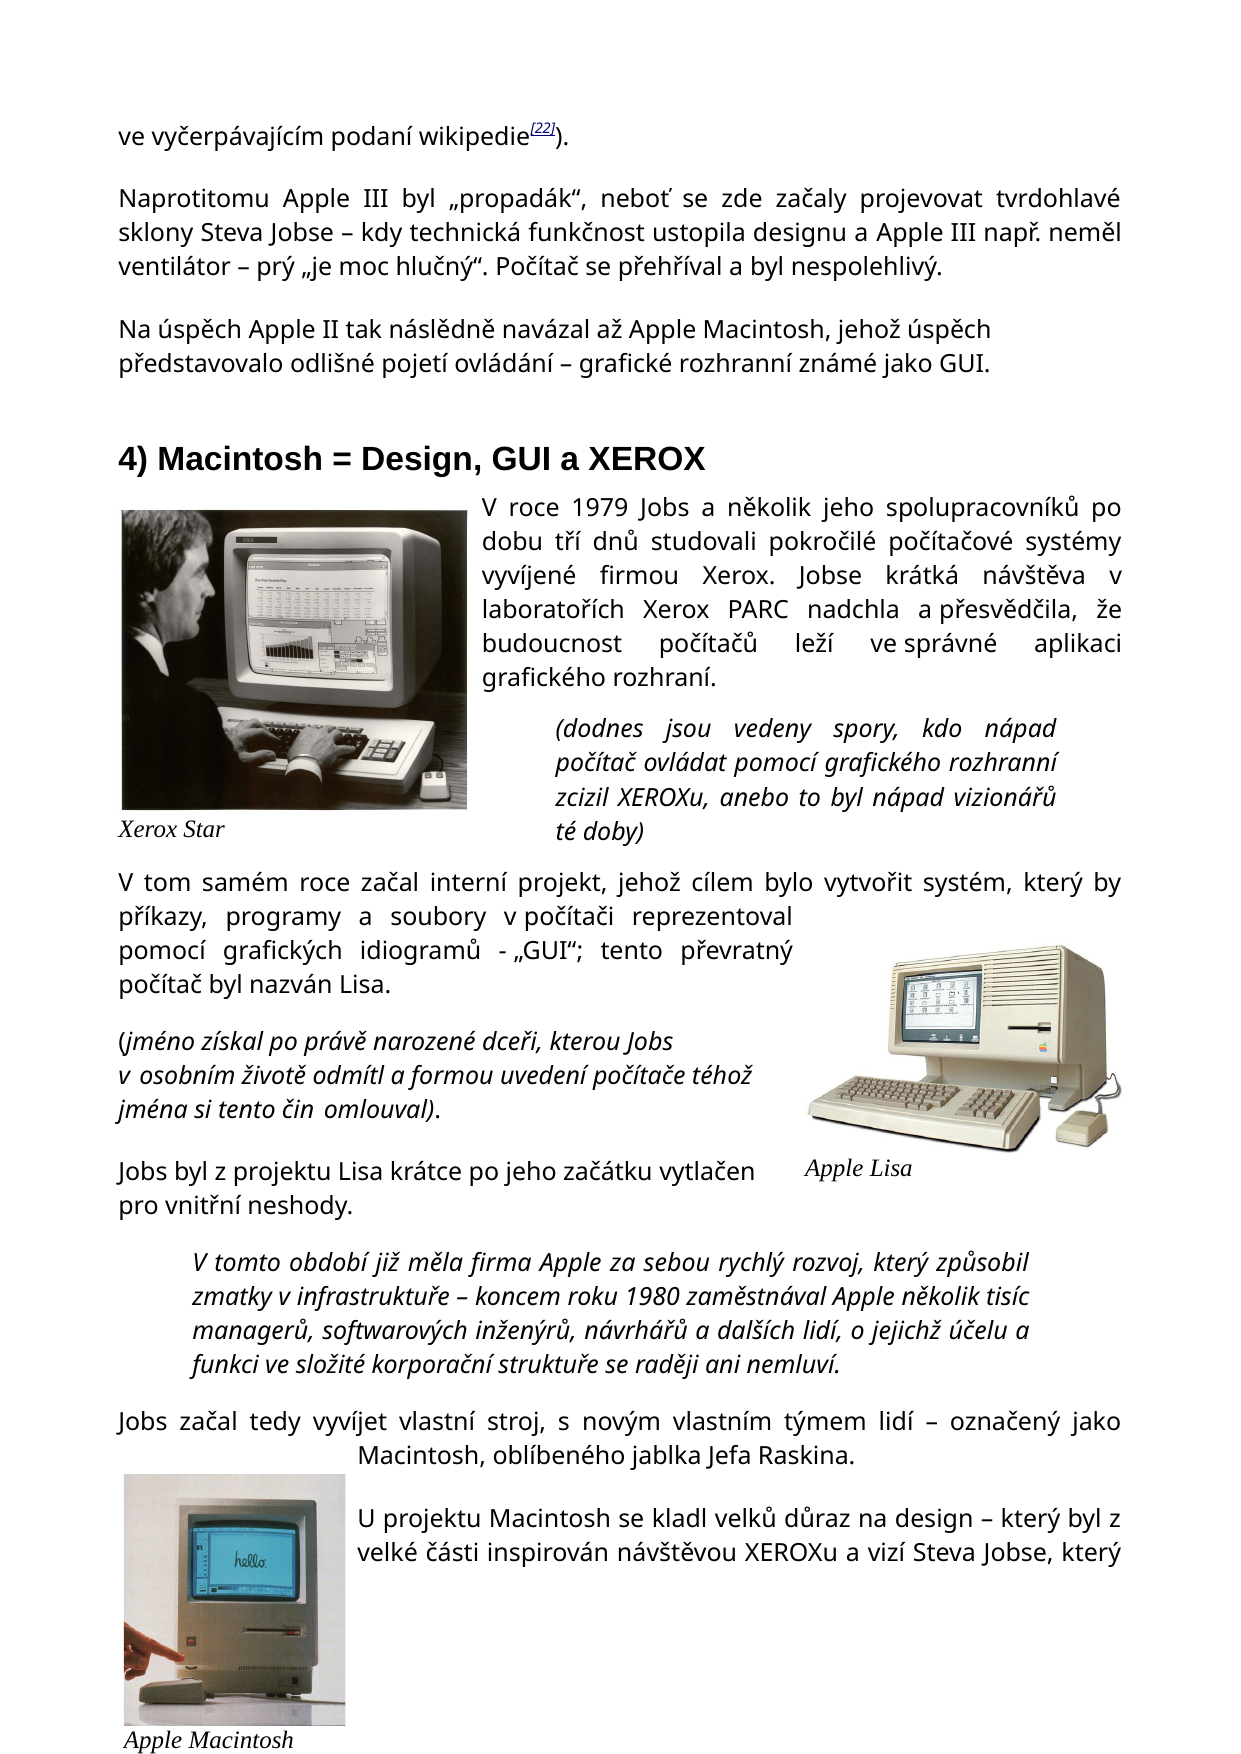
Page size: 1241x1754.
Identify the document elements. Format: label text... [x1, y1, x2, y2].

text Jobs byl z projektu Lisa krátce po jeho začátku vytlačen pro vnitřní neshody. [118, 1154, 1122, 1222]
text Na úspěch Apple II tak náslědně navázal až Apple Macintosh, jehož úspěch představovalo odlišné pojetí ovládání – grafické rozhranní známé jako GUI. [118, 311, 1122, 379]
picture [118, 507, 470, 815]
text Apple Macintosh [124, 1726, 345, 1754]
picture [123, 1474, 346, 1726]
text U projektu Macintosh se kladl velků důraz na design – který byl z velké části inspirován návštěvou XEROXu a vizí Steva Jobse, který [346, 1500, 1122, 1568]
text ve vyčerpávajícím podaní wikipedie[22]). [118, 118, 1122, 152]
text Apple Lisa [805, 1154, 1122, 1182]
text V tom samém roce začal interní projekt, jehož cílem bylo vytvořit systém, který by příkazy, programy a soubory v počítači reprezentoval pomocí grafických idiogramů - „GUI“; tento převratný počítač byl nazván Lisa. [118, 864, 1122, 1001]
text V roce 1979 Jobs a několik jeho spolupracovníků po dobu tří dnů studovali pokročilé počítačové systémy vyvíjené firmou Xerox. Jobse krátká návštěva v laboratořích Xerox PARC nadchla a přesvědčila, že budoucnost počítačů leží ve správné aplikaci grafického rozhraní. [118, 489, 1122, 694]
subtitle 4) Macintosh = Design, GUI a XEROX [118, 438, 1122, 477]
text Xerox Star [118, 815, 470, 843]
text (jméno získal po právě narozené dceři, kterou Jobs v osobním životě odmítl a formou uvedení počítače téhož jména si tento čin omlouval). [118, 1023, 805, 1126]
text V tomto období již měla firma Apple za sebou rychlý rozvoj, který způsobil zmatky v infrastruktuře – koncem roku 1980 zaměstnával Apple několik tisíc managerů, softwarových inženýrů, návrhářů a dalších lidí, o jejichž účelu a funkci ve složité korporační struktuře se raději ani nemluví. [192, 1245, 1033, 1381]
text (dodnes jsou vedeny spory, kdo nápad počítač ovládat pomocí grafického rozhranní zcizil XEROXu, anebo to byl nápad vizionářů té doby) [192, 711, 1060, 847]
picture [805, 943, 1123, 1154]
text Naprotitomu Apple III byl „propadák“, neboť se zde začaly projevovat tvrdohlavé sklony Steva Jobse – kdy technická funkčnost ustopila designu a Apple III např. neměl ventilátor – prý „je moc hlučný“. Počítač se přehříval a byl nespolehlivý. [118, 181, 1122, 283]
text Jobs začal tedy vyvíjet vlastní stroj, s novým vlastním týmem lidí – označený jako Macintosh, oblíbeného jablka Jefa Raskina. [118, 1404, 1122, 1472]
